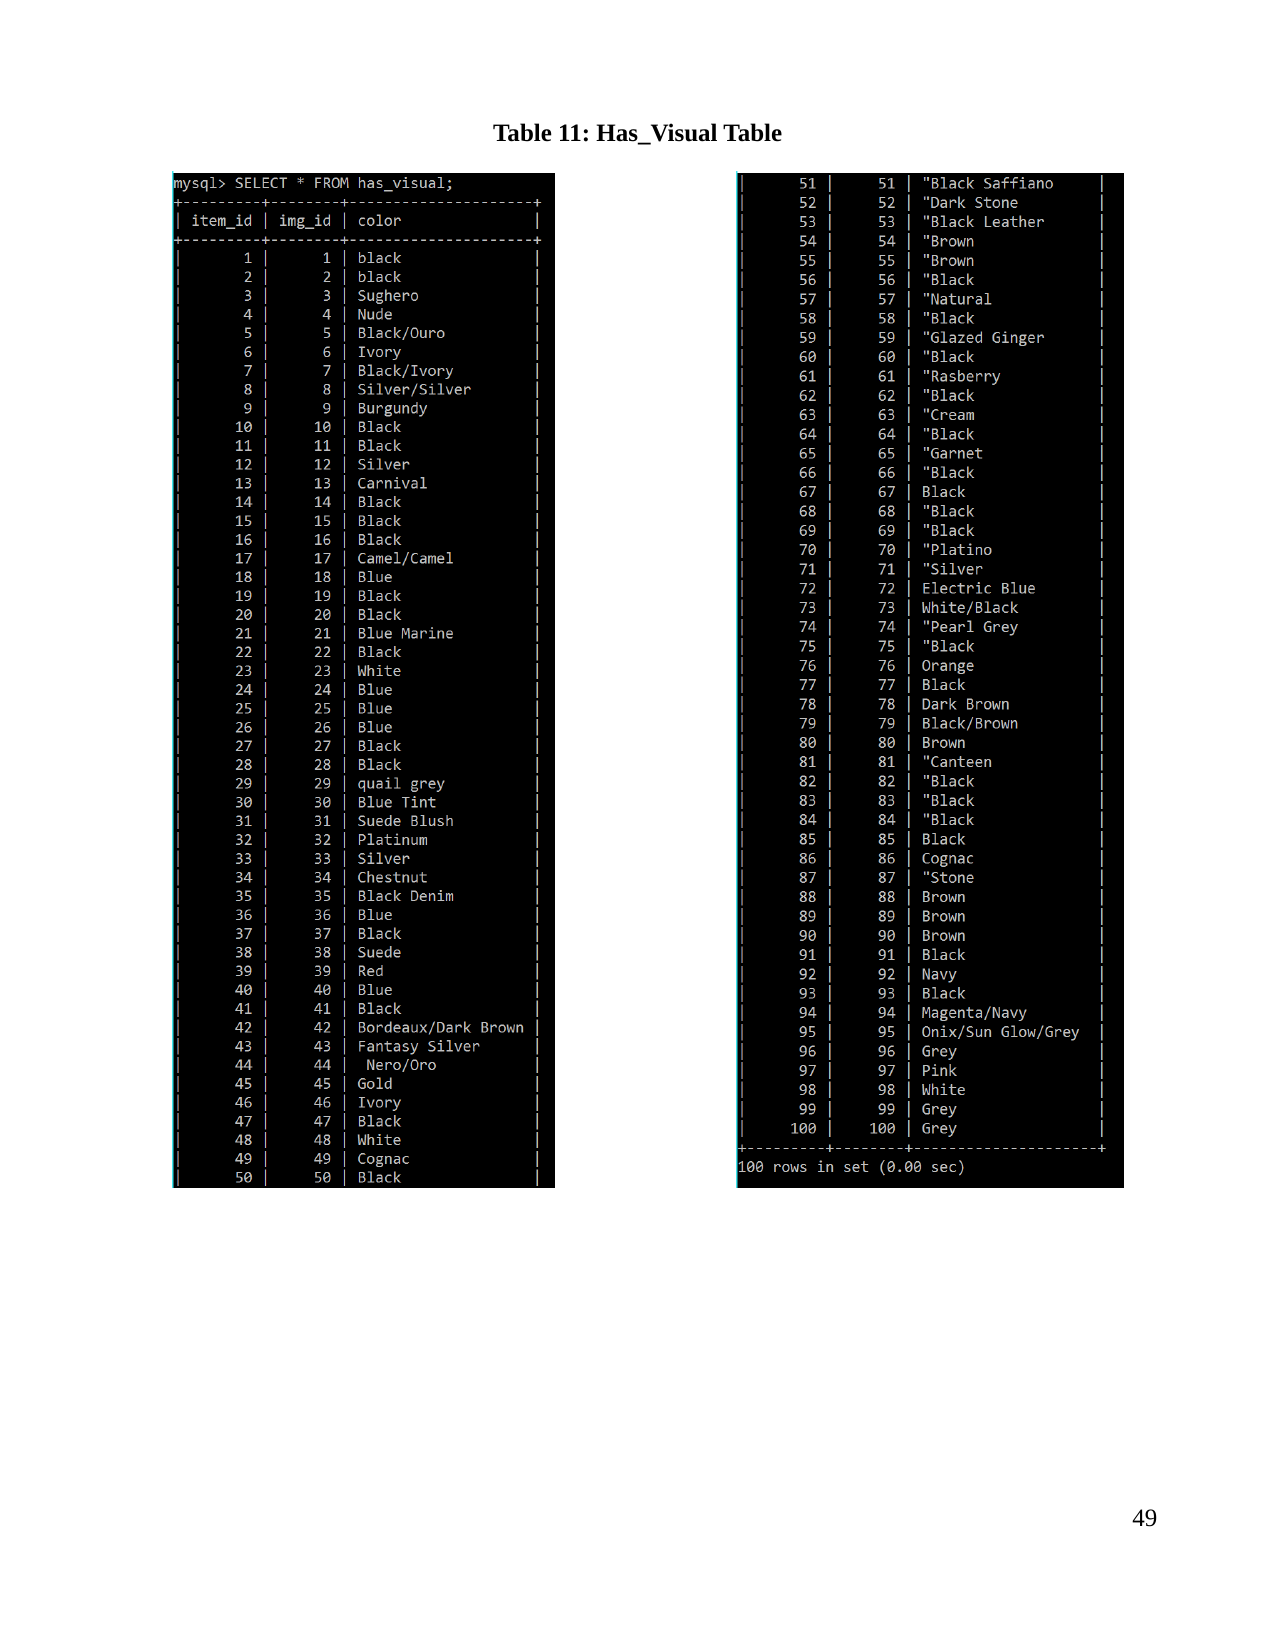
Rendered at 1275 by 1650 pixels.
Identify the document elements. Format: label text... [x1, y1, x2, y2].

text Table 11: Has_Visual Table [118, 118, 1157, 147]
picture [736, 171, 1124, 1188]
picture [172, 171, 555, 1188]
